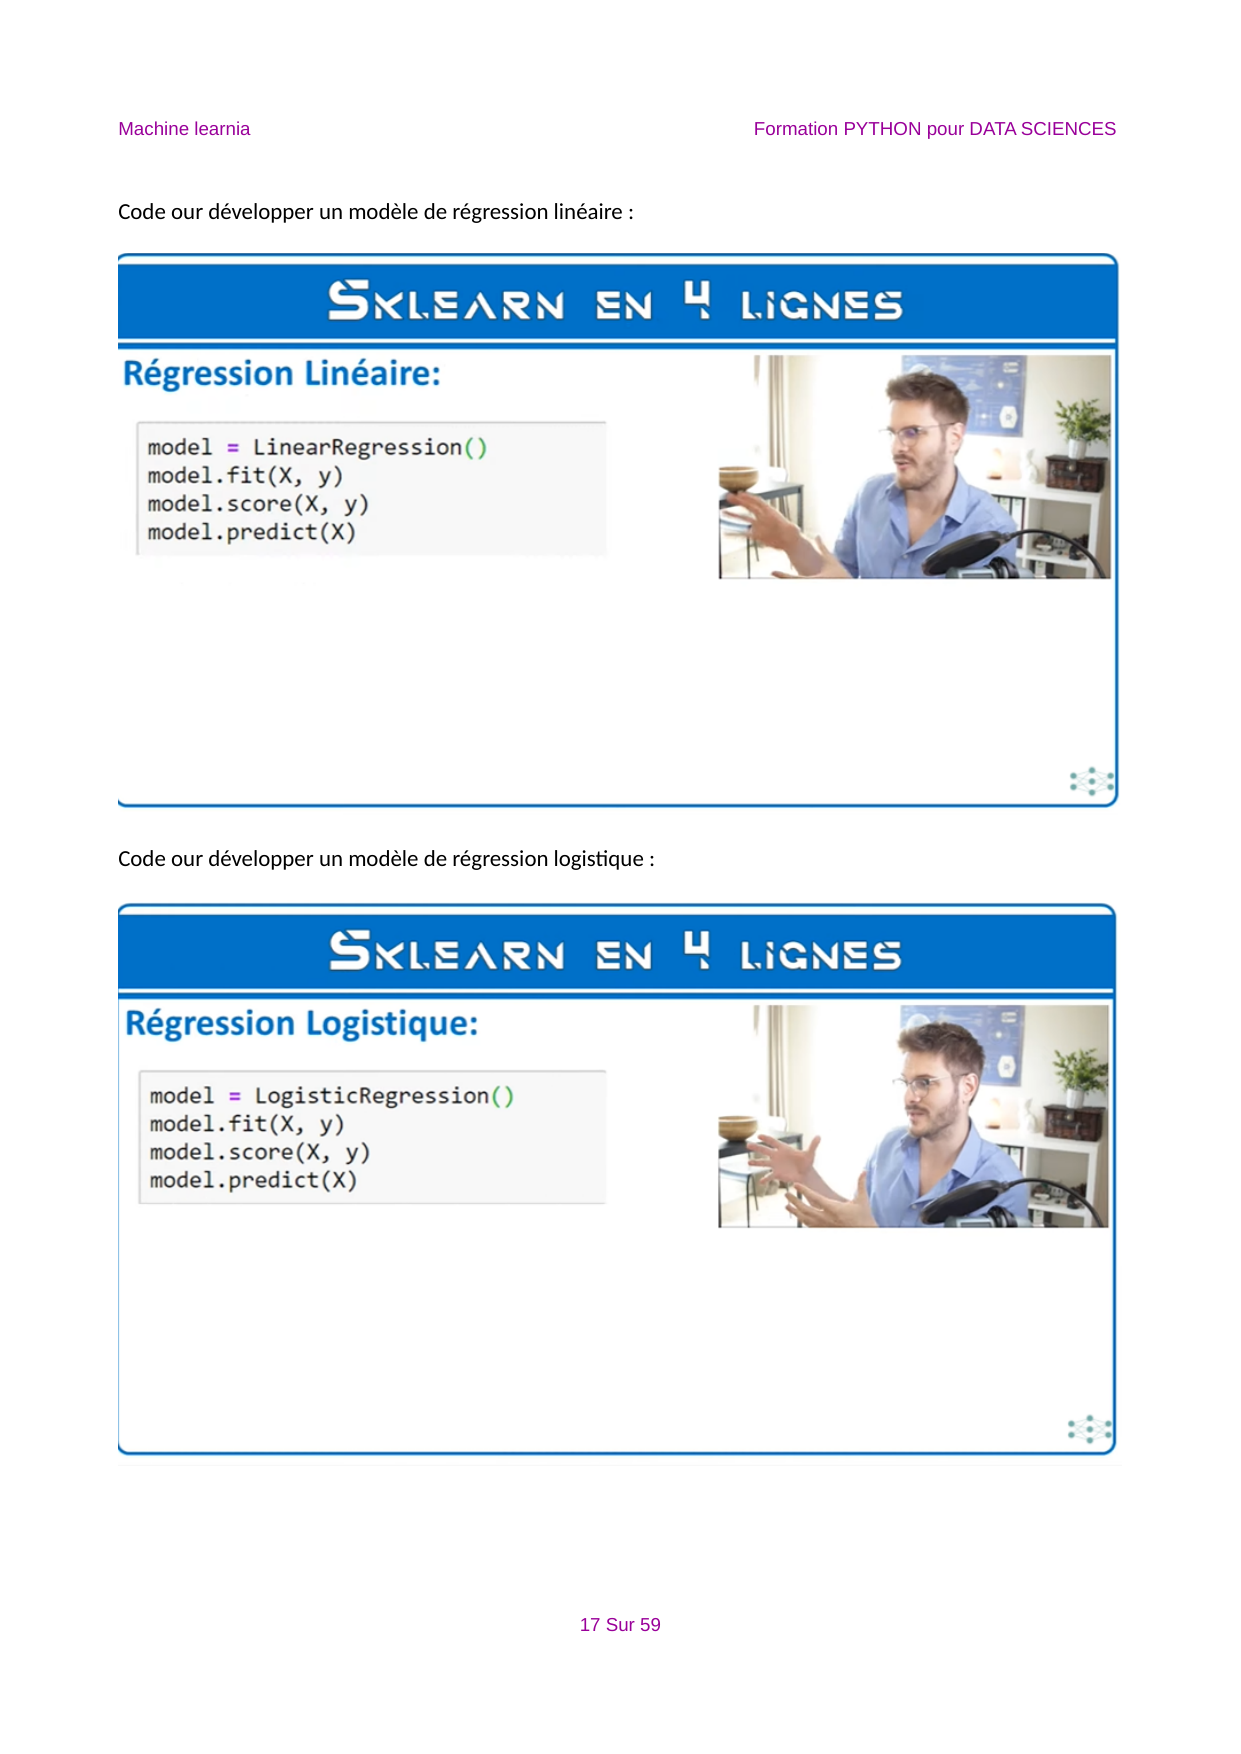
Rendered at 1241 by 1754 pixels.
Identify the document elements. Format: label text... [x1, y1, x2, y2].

picture [118, 900, 1122, 1466]
picture [118, 253, 1122, 816]
text Code our développer un modèle de régression linéaire : [118, 197, 1122, 225]
text Code our développer un modèle de régression logistique : [118, 844, 1122, 872]
